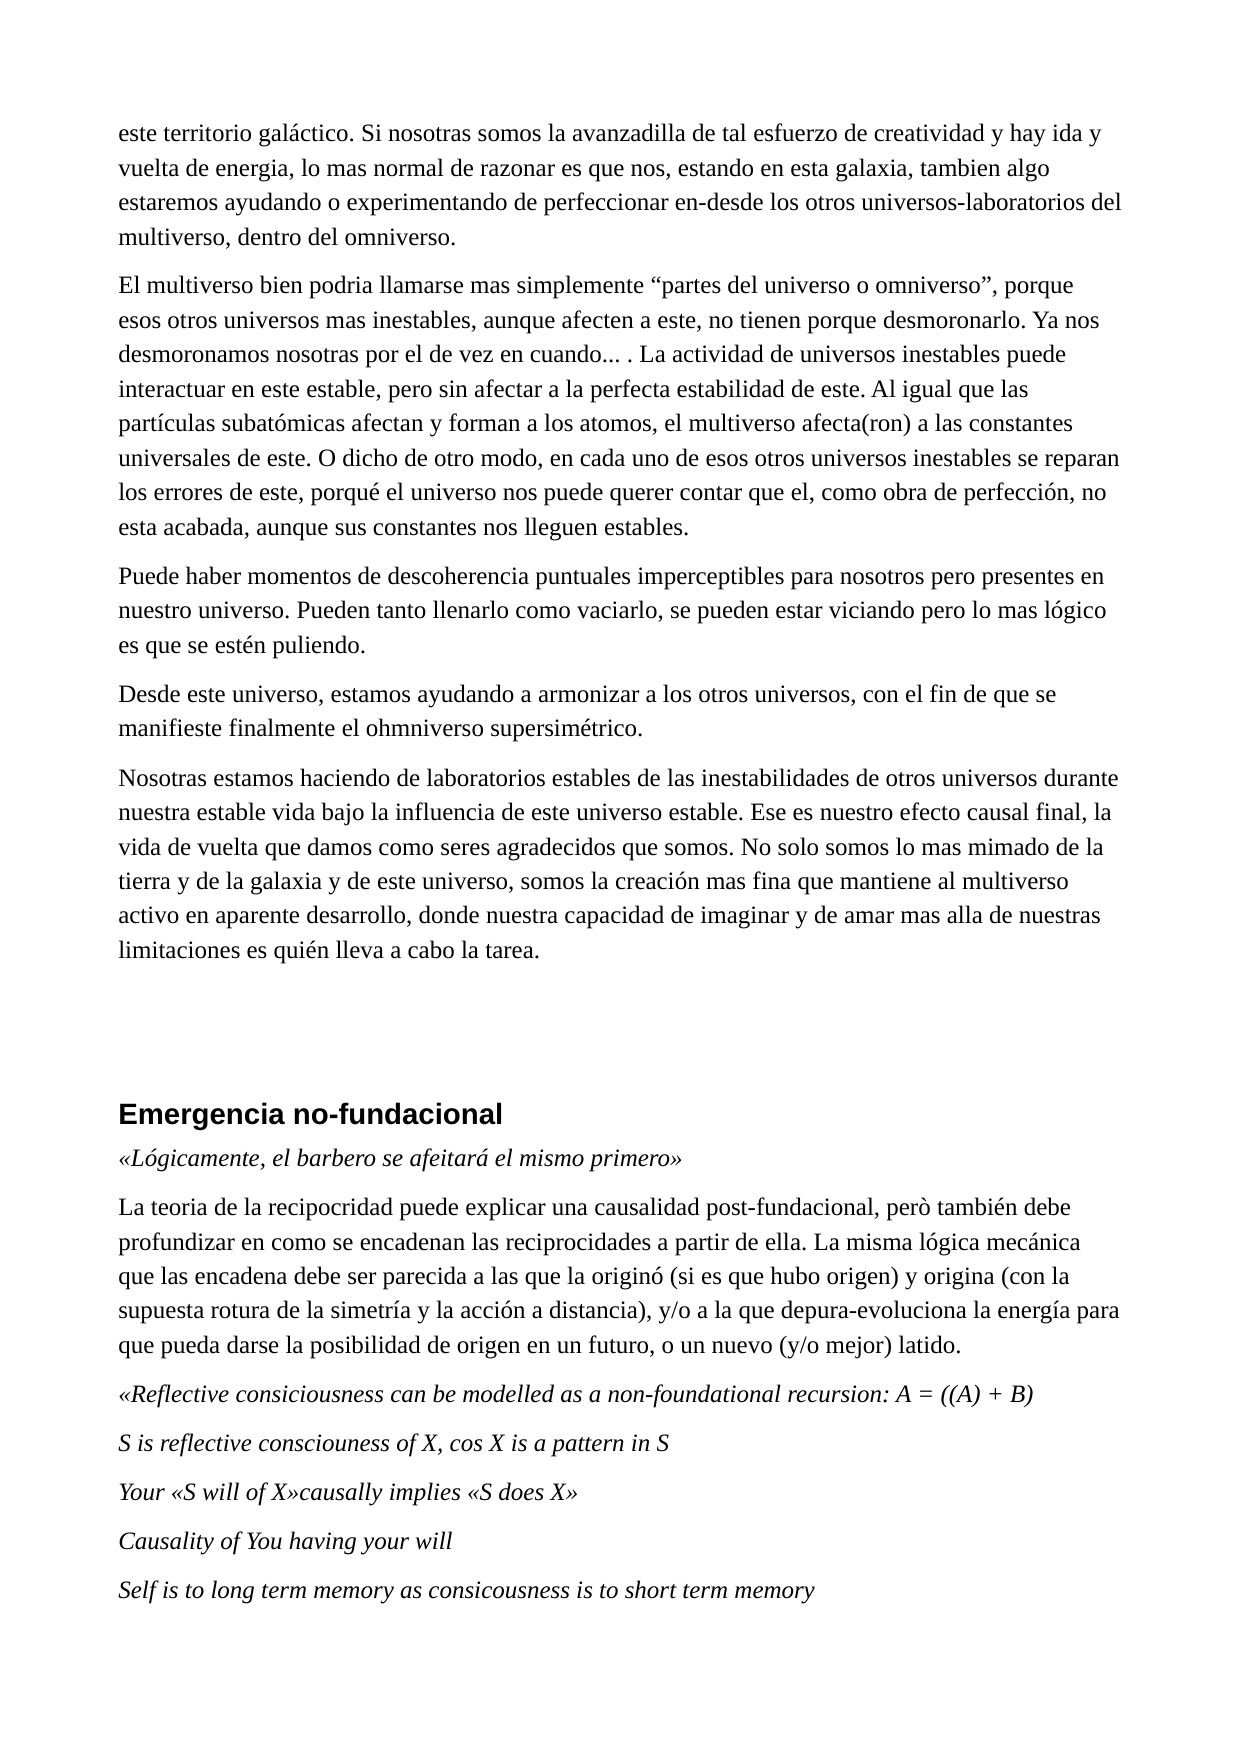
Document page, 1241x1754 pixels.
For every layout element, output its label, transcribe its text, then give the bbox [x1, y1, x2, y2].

text «Reflective consiciousness can be modelled as a non-foundational recursion: A = ((A) + B) [118, 1379, 1122, 1408]
text Desde este universo, estamos ayudando a armonizar a los otros universos, con el fin de que se manifieste finalmente el ohmniverso supersimétrico. [118, 679, 1122, 742]
text Nosotras estamos haciendo de laboratorios estables de las inestabilidades de otros universos durante nuestra estable vida bajo la influencia de este universo estable. Ese es nuestro efecto causal final, la vida de vuelta que damos como seres agradecidos que somos. No solo somos lo mas mimado de la tierra y de la galaxia y de este universo, somos la creación mas fina que mantiene al multiverso activo en aparente desarrollo, donde nuestra capacidad de imaginar y de amar mas alla de nuestras limitaciones es quién lleva a cabo la tarea. [118, 763, 1122, 964]
text Causality of You having your will [118, 1526, 1122, 1555]
text Puede haber momentos de descoherencia puntuales imperceptibles para nosotros pero presentes en nuestro universo. Pueden tanto llenarlo como vaciarlo, se pueden estar viciando pero lo mas lógico es que se estén puliendo. [118, 561, 1122, 659]
text Self is to long term memory as consicousness is to short term memory [118, 1575, 1122, 1604]
subtitle Emergencia no-fundacional [118, 1097, 1122, 1131]
text S is reflective consciouness of X, cos X is a pattern in S [118, 1428, 1122, 1457]
text La teoria de la recipocridad puede explicar una causalidad post-fundacional, però también debe profundizar en como se encadenan las reciprocidades a partir de ella. La misma lógica mecánica que las encadena debe ser parecida a las que la originó (si es que hubo origen) y origina (con la supuesta rotura de la simetría y la acción a distancia), y/o a la que depura-evoluciona la energía para que pueda darse la posibilidad de origen en un futuro, o un nuevo (y/o mejor) latido. [118, 1192, 1122, 1359]
text El multiverso bien podria llamarse mas simplemente “partes del universo o omniverso”, porque esos otros universos mas inestables, aunque afecten a este, no tienen porque desmoronarlo. Ya nos desmoronamos nosotras por el de vez en cuando... . La actividad de universos inestables puede interactuar en este estable, pero sin afectar a la perfecta estabilidad de este. Al igual que las partículas subatómicas afectan y forman a los atomos, el multiverso afecta(ron) a las constantes universales de este. O dicho de otro modo, en cada uno de esos otros universos inestables se reparan los errores de este, porqué el universo nos puede querer contar que el, como obra de perfección, no esta acabada, aunque sus constantes nos lleguen estables. [118, 271, 1122, 541]
text «Lógicamente, el barbero se afeitará el mismo primero» [118, 1143, 1122, 1172]
text Your «S will of X»causally implies «S does X» [118, 1477, 1122, 1506]
text este territorio galáctico. Si nosotras somos la avanzadilla de tal esfuerzo de creatividad y hay ida y vuelta de energia, lo mas normal de razonar es que nos, estando en esta galaxia, tambien algo estaremos ayudando o experimentando de perfeccionar en-desde los otros universos-laboratorios del multiverso, dentro del omniverso. [118, 118, 1122, 250]
